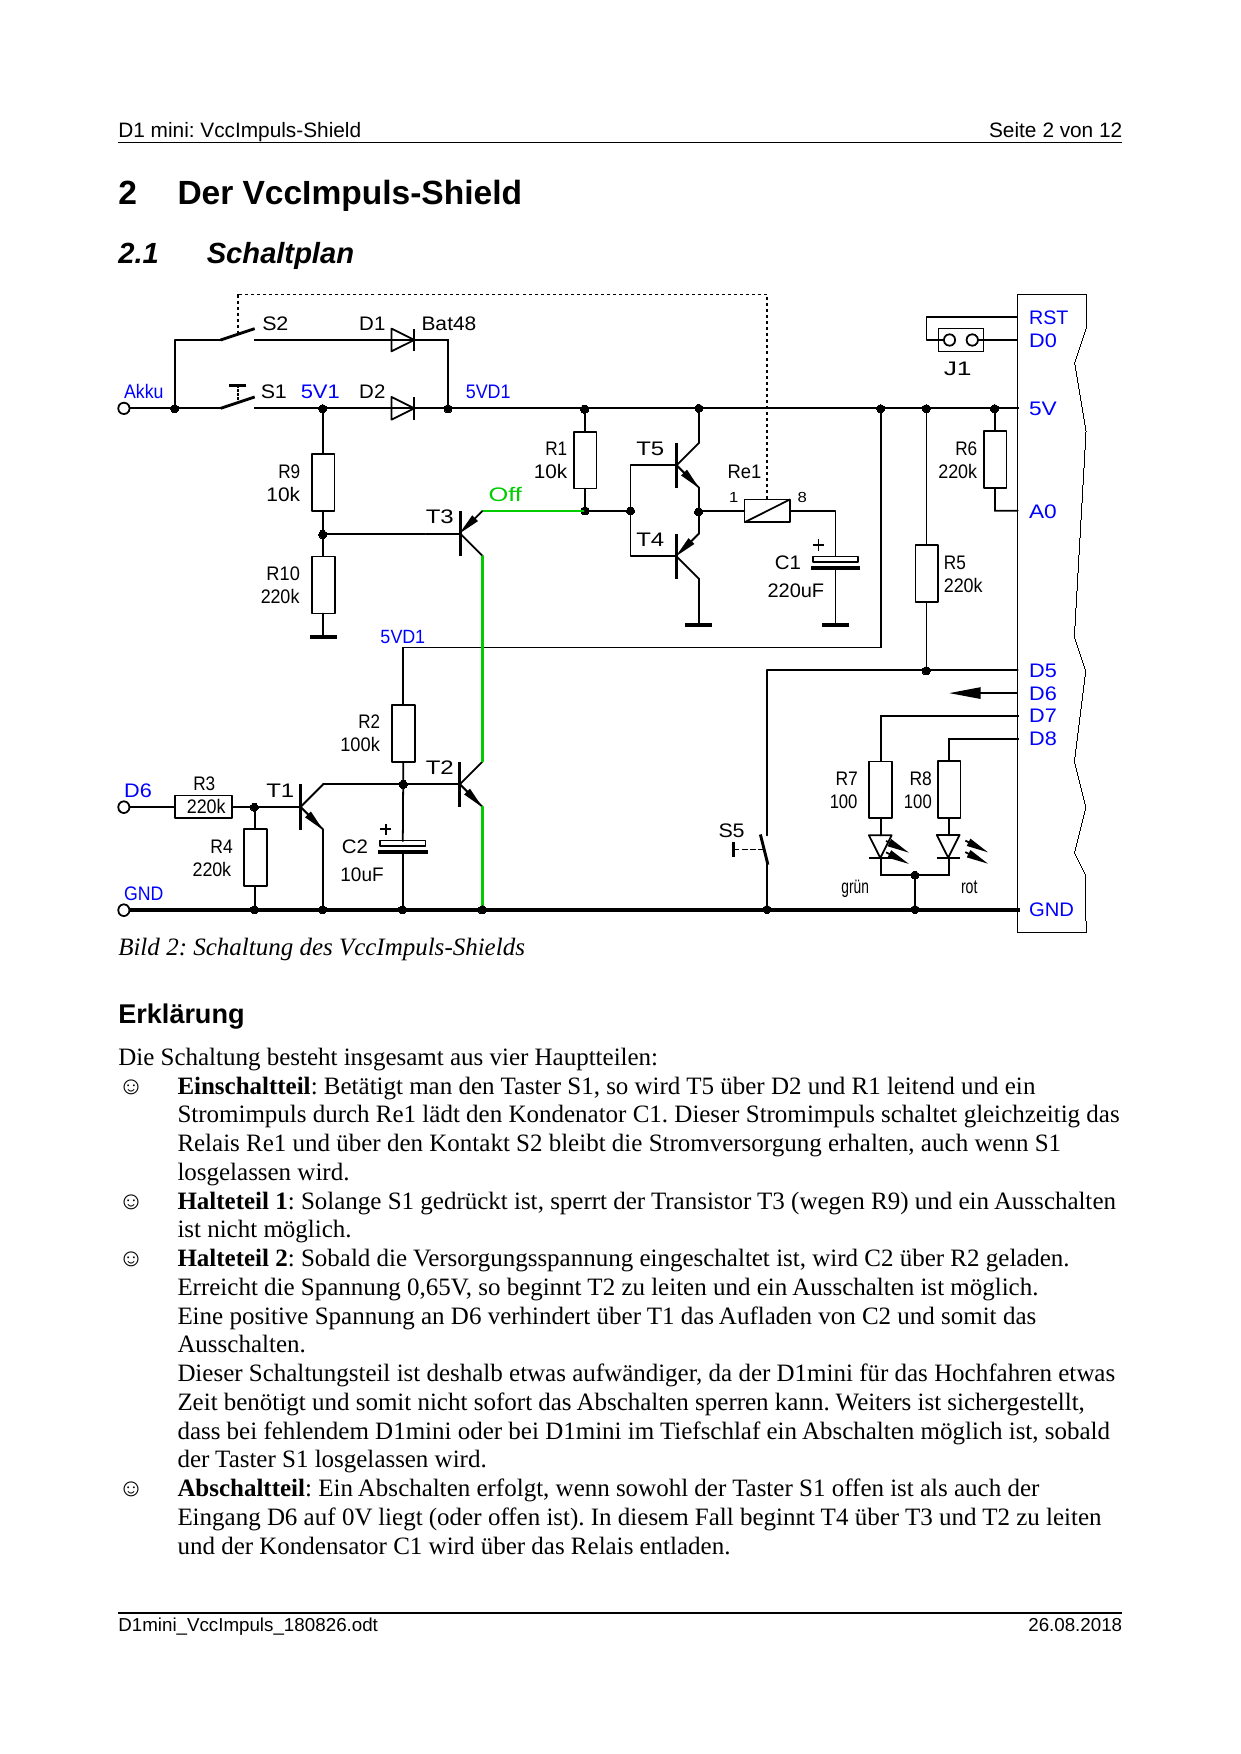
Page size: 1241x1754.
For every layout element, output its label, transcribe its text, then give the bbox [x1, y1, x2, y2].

text Bild 2: Schaltung des VccImpuls-Shields [118, 294, 1122, 961]
text Erklärung [118, 998, 1122, 1030]
text ☺ Halteteil 2: Sobald die Versorgungsspannung eingeschaltet ist, wird C2 über R2 geladen. Erreicht die Spannung 0,65V, so beginnt T2 zu leiten und ein Ausschalten ist möglich. Eine positive Spannung an D6 verhindert über T1 das Aufladen von C2 und somit das Ausschalten. Dieser Schaltungsteil ist deshalb etwas aufwändiger, da der D1mini für das Hochfahren etwas Zeit benötigt und somit nicht sofort das Abschalten sperren kann. Weiters ist sichergestellt, dass bei fehlendem D1mini oder bei D1mini im Tiefschlaf ein Abschalten möglich ist, sobald der Taster S1 losgelassen wird. [118, 1243, 1122, 1473]
text ☺ Einschaltteil: Betätigt man den Taster S1, so wird T5 über D2 und R1 leitend und ein Stromimpuls durch Re1 lädt den Kondenator C1. Dieser Stromimpuls schaltet gleichzeitig das Relais Re1 und über den Kontakt S2 bleibt die Stromversorgung erhalten, auch wenn S1 losgelassen wird. [118, 1071, 1122, 1186]
text Die Schaltung besteht insgesamt aus vier Hauptteilen: [118, 1042, 1122, 1071]
subtitle Der VccImpuls-Shield [118, 173, 1122, 211]
subtitle Schaltplan [118, 236, 1122, 269]
text ☺ Halteteil 1: Solange S1 gedrückt ist, sperrt der Transistor T3 (wegen R9) und ein Ausschalten ist nicht möglich. [118, 1186, 1122, 1243]
text ☺ Abschaltteil: Ein Abschalten erfolgt, wenn sowohl der Taster S1 offen ist als auch der Eingang D6 auf 0V liegt (oder offen ist). In diesem Fall beginnt T4 über T3 und T2 zu leiten und der Kondensator C1 wird über das Relais entladen. [118, 1473, 1122, 1559]
